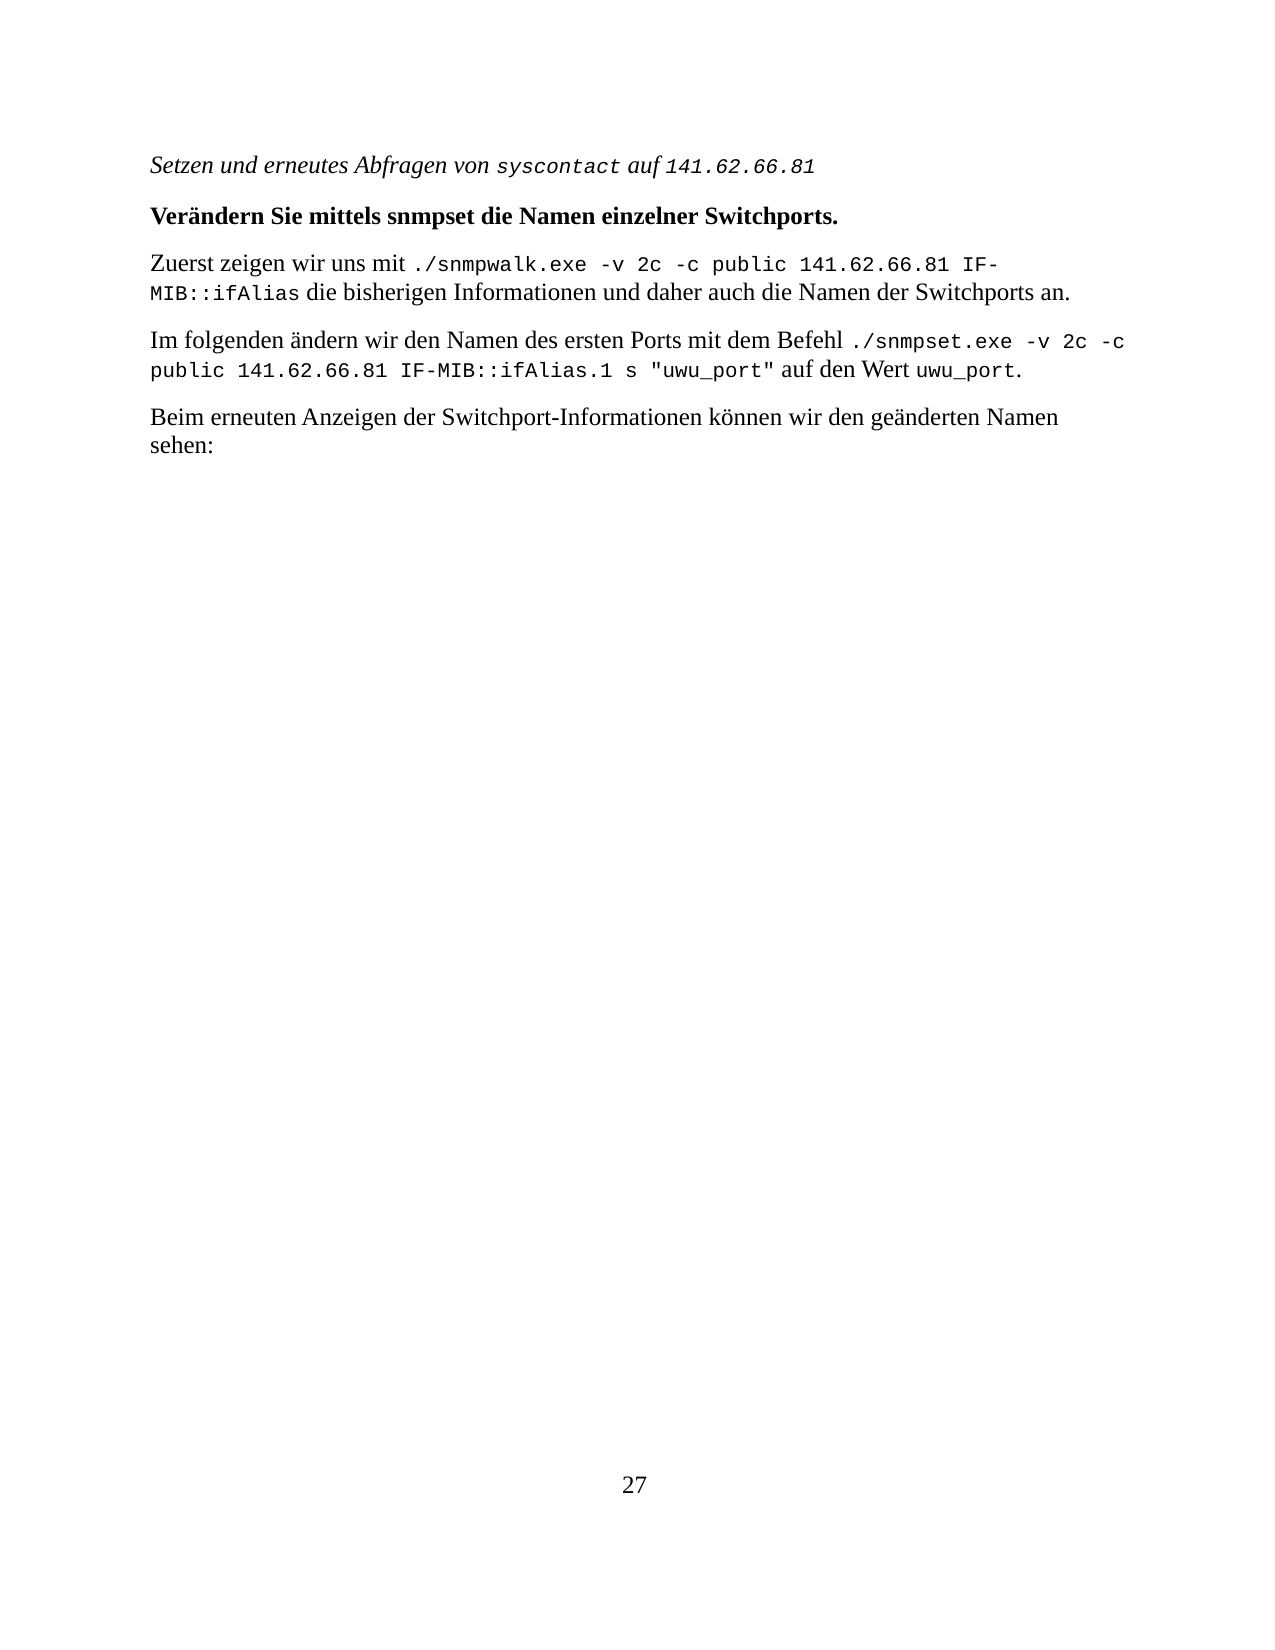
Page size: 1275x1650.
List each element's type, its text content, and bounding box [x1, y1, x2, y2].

text Im folgenden ändern wir den Namen des ersten Ports mit dem Befehl ./snmpset.exe -v 2c -c public 141.62.66.81 IF-MIB::ifAlias.1 s "uwu_port" auf den Wert uwu_port. [150, 325, 1125, 384]
text Setzen und erneutes Abfragen von syscontact auf 141.62.66.81 [150, 150, 1125, 179]
text Beim erneuten Anzeigen der Switchport-Informationen können wir den geänderten Namen sehen: [150, 402, 1125, 459]
text Verändern Sie mittels snmpset die Namen einzelner Switchports. [150, 201, 1125, 230]
text Zuerst zeigen wir uns mit ./snmpwalk.exe -v 2c -c public 141.62.66.81 IF-MIB::ifAlias die bisherigen Informationen und daher auch die Namen der Switchports an. [150, 248, 1125, 307]
